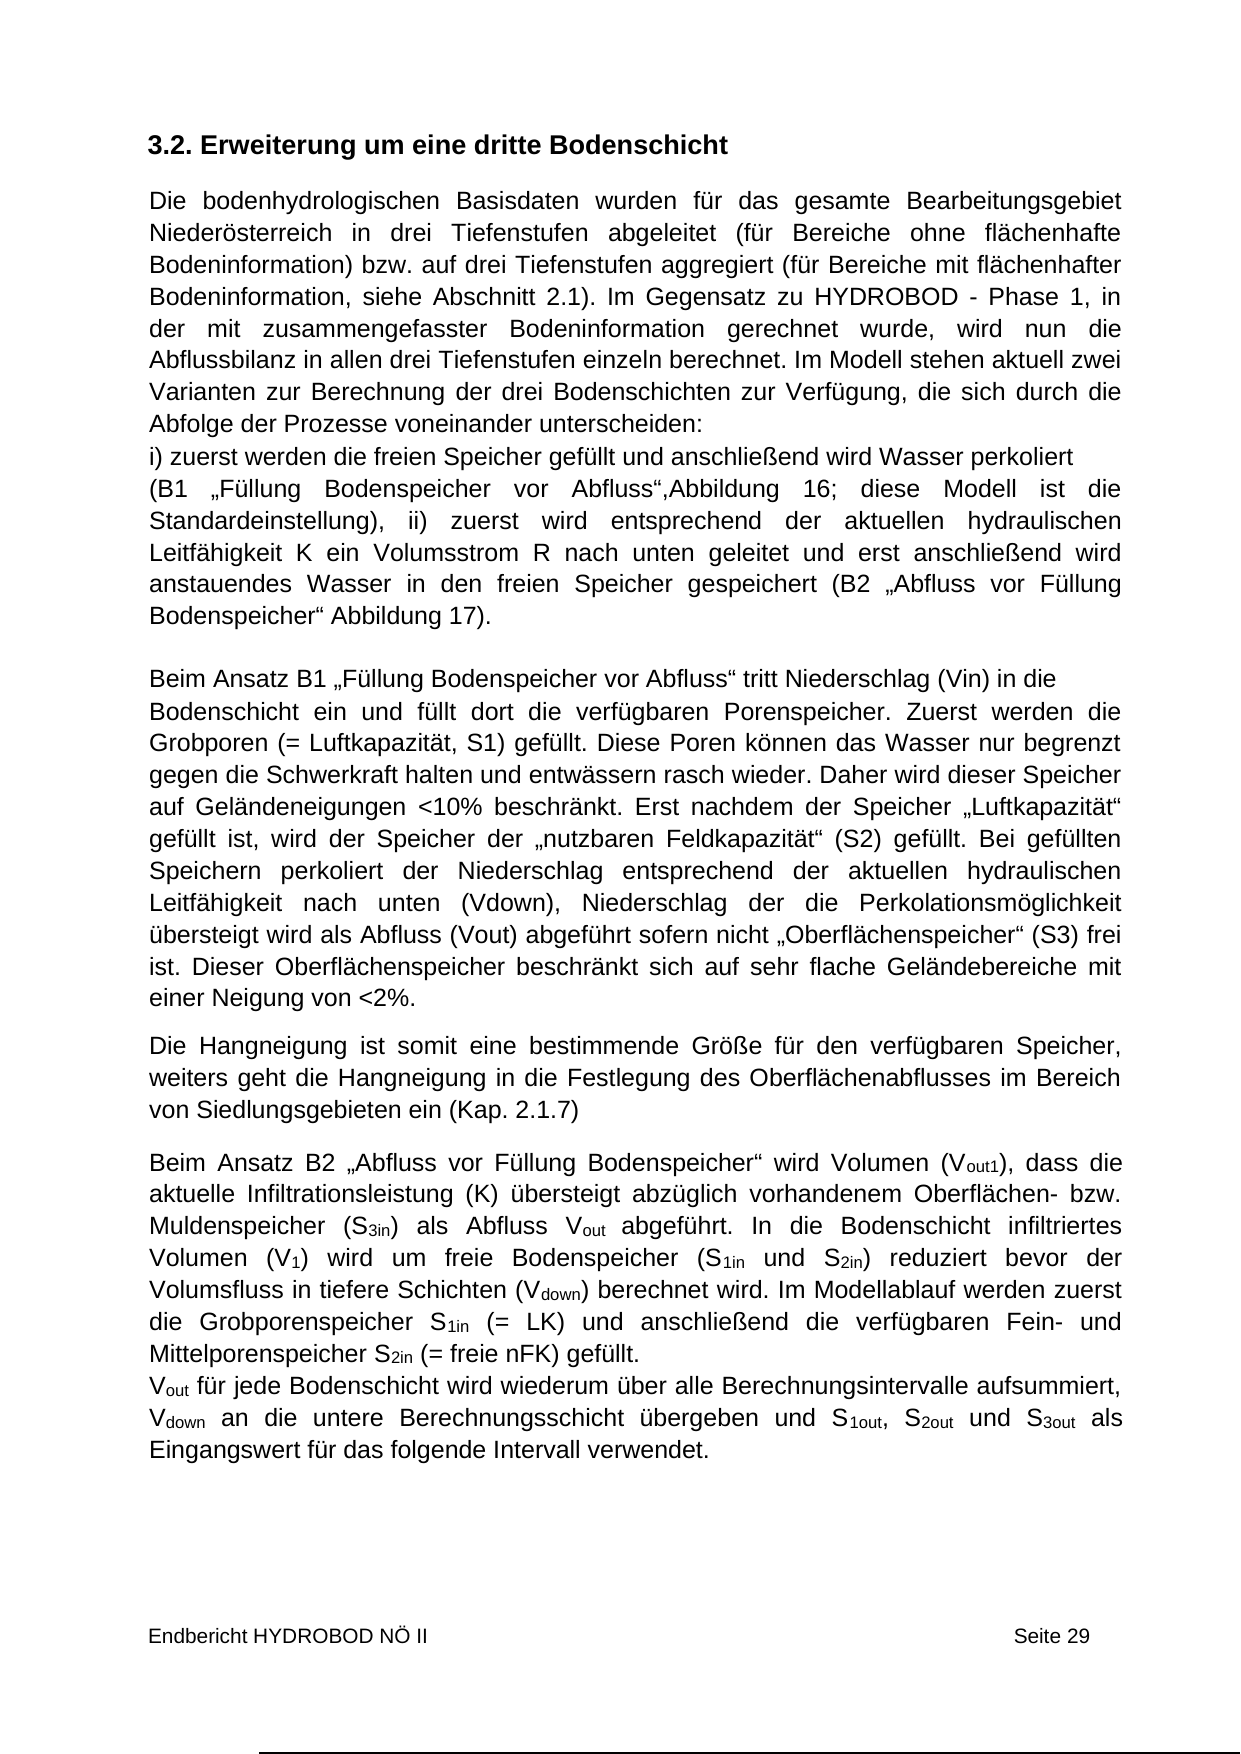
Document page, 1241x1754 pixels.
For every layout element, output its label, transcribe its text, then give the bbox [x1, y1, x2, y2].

text 3.2. Erweiterung um eine dritte Bodenschicht [147, 129, 1137, 161]
text (B1 „Füllung Bodenspeicher vor Abfluss“,Abbildung 16; diese Modell ist die Standardeinstellung), ii) zuerst wird entsprechend der aktuellen hydraulischen Leitfähigkeit K ein Volumsstrom R nach unten geleitet und erst anschließend wird anstauendes Wasser in den freien Speicher gespeichert (B2 „Abfluss vor Füllung Bodenspeicher“ Abbildung 17). [149, 474, 1123, 630]
text Die Hangneigung ist somit eine bestimmende Größe für den verfügbaren Speicher, weiters geht die Hangneigung in die Festlegung des Oberflächenabflusses im Bereich von Siedlungsgebieten ein (Kap. 2.1.7) [149, 1031, 1123, 1124]
text Bodenschicht ein und füllt dort die verfügbaren Porenspeicher. Zuerst werden die Grobporen (= Luftkapazität, S1) gefüllt. Diese Poren können das Wasser nur begrenzt gegen die Schwerkraft halten und entwässern rasch wieder. Daher wird dieser Speicher auf Geländeneigungen <10% beschränkt. Erst nachdem der Speicher „Luftkapazität“ gefüllt ist, wird der Speicher der „nutzbaren Feldkapazität“ (S2) gefüllt. Bei gefüllten Speichern perkoliert der Niederschlag entsprechend der aktuellen hydraulischen Leitfähigkeit nach unten (Vdown), Niederschlag der die Perkolationsmöglichkeit übersteigt wird als Abfluss (Vout) abgeführt sofern nicht „Oberflächenspeicher“ (S3) frei ist. Dieser Oberflächenspeicher beschränkt sich auf sehr flache Geländebereiche mit einer Neigung von <2%. [149, 697, 1123, 1012]
text Die bodenhydrologischen Basisdaten wurden für das gesamte Bearbeitungsgebiet Niederösterreich in drei Tiefenstufen abgeleitet (für Bereiche ohne flächenhafte Bodeninformation) bzw. auf drei Tiefenstufen aggregiert (für Bereiche mit flächenhafter Bodeninformation, siehe Abschnitt 2.1). Im Gegensatz zu HYDROBOD - Phase 1, in der mit zusammengefasster Bodeninformation gerechnet wurde, wird nun die Abflussbilanz in allen drei Tiefenstufen einzeln berechnet. Im Modell stehen aktuell zwei Varianten zur Berechnung der drei Bodenschichten zur Verfügung, die sich durch die Abfolge der Prozesse voneinander unterscheiden: [149, 186, 1123, 438]
text Vout für jede Bodenschicht wird wiederum über alle Berechnungsintervalle aufsummiert, Vdown an die untere Berechnungsschicht übergeben und S1out, S2out und S3out als Eingangswert für das folgende Intervall verwendet. [149, 1371, 1123, 1463]
text Beim Ansatz B1 „Füllung Bodenspeicher vor Abfluss“ tritt Niederschlag (Vin) in die [149, 664, 1123, 693]
text Beim Ansatz B2 „Abfluss vor Füllung Bodenspeicher“ wird Volumen (Vout1), dass die aktuelle Infiltrationsleistung (K) übersteigt abzüglich vorhandenem Oberflächen- bzw. Muldenspeicher (S3in) als Abfluss Vout abgeführt. In die Bodenschicht infiltriertes Volumen (V1) wird um freie Bodenspeicher (S1in und S2in) reduziert bevor der Volumsfluss in tiefere Schichten (Vdown) berechnet wird. Im Modellablauf werden zuerst die Grobporenspeicher S1in (= LK) und anschließend die verfügbaren Fein- und Mittelporenspeicher S2in (= freie nFK) gefüllt. [149, 1147, 1123, 1367]
text i) zuerst werden die freien Speicher gefüllt und anschließend wird Wasser perkoliert [149, 441, 1123, 470]
